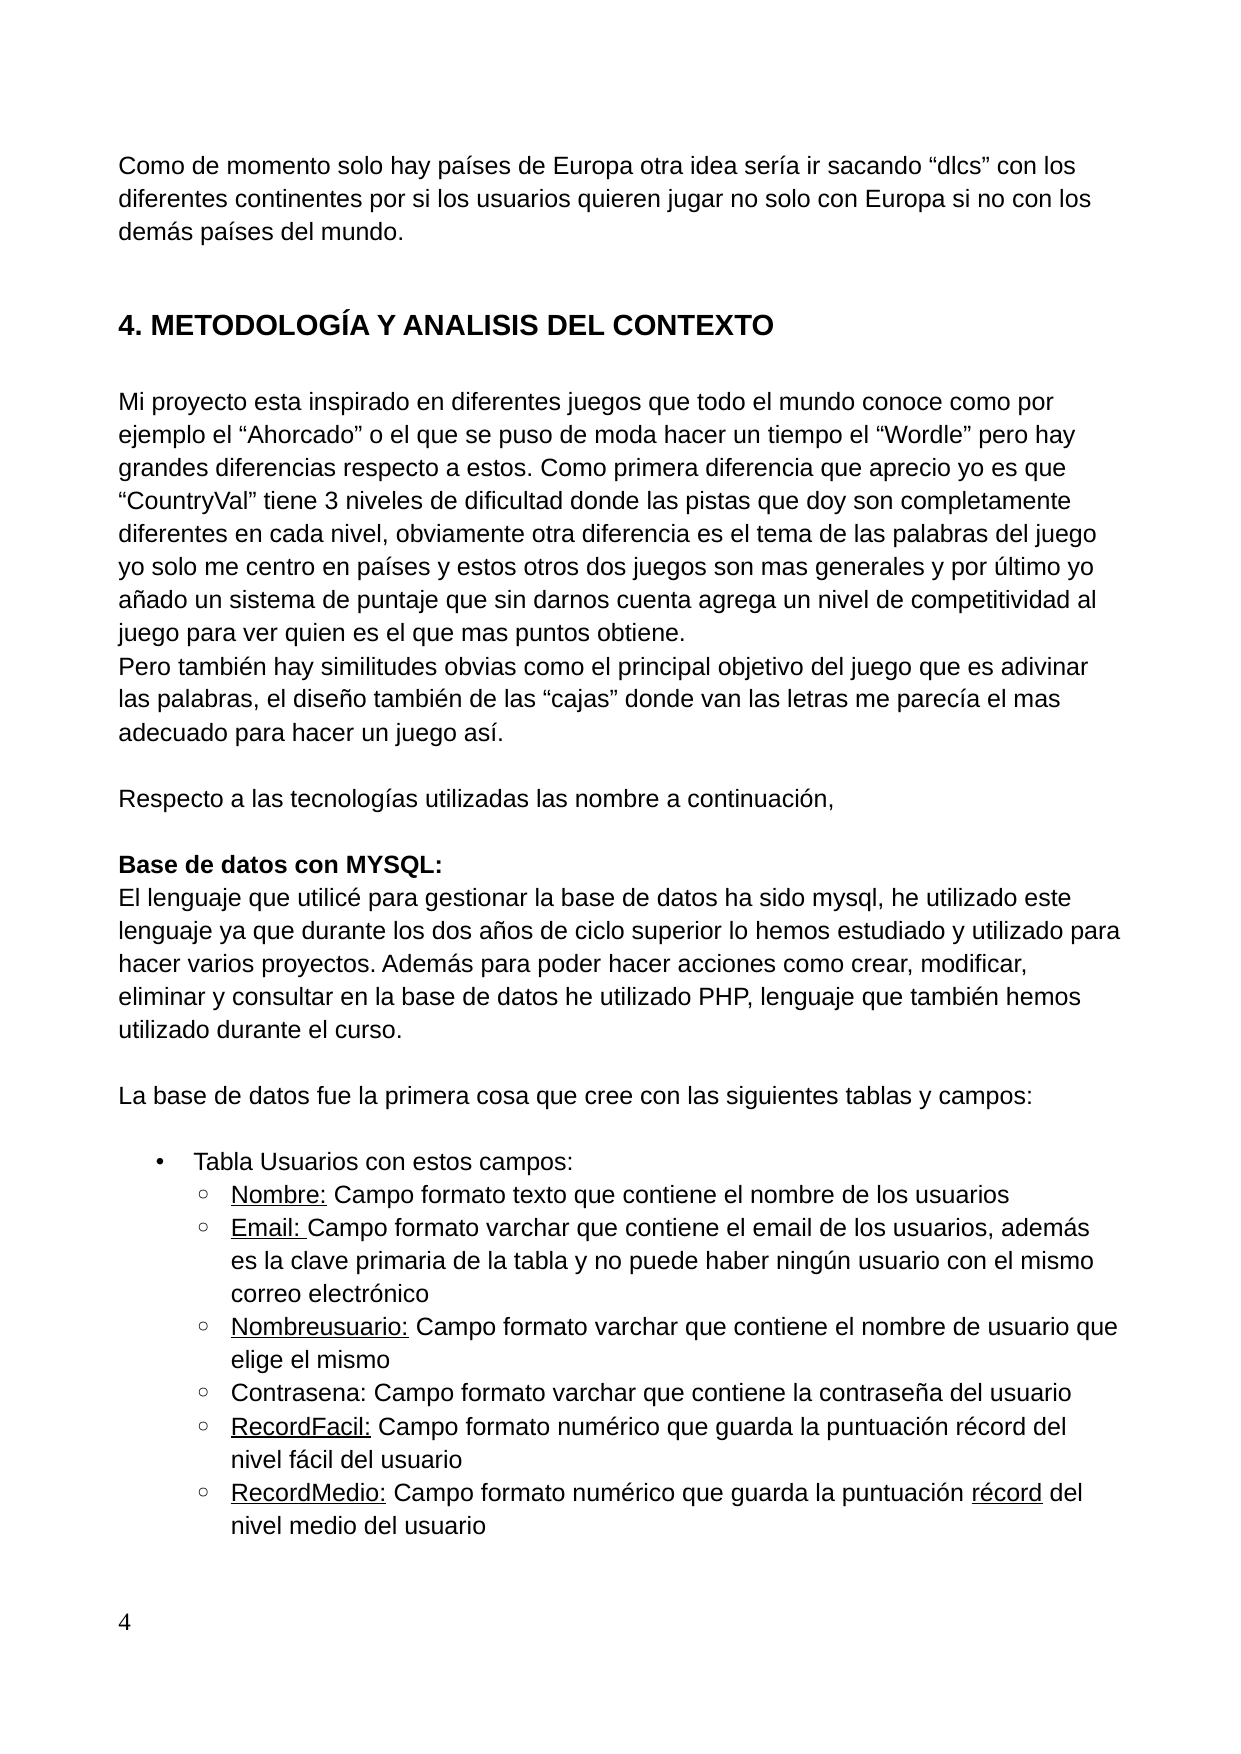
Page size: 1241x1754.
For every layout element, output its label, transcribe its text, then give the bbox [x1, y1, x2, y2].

text La base de datos fue la primera cosa que cree con las siguientes tablas y campos: [118, 1081, 1122, 1109]
subtitle 4. METODOLOGÍA Y ANALISIS DEL CONTEXTO [118, 308, 1122, 342]
list Nombre: Campo formato texto que contiene el nombre de los usuarios [193, 1180, 1122, 1209]
text El lenguaje que utilicé para gestionar la base de datos ha sido mysql, he utilizado este lenguaje ya que durante los dos años de ciclo superior lo hemos estudiado y utilizado para hacer varios proyectos. Además para poder hacer acciones como crear, modificar, eliminar y consultar en la base de datos he utilizado PHP, lenguaje que también hemos utilizado durante el curso. [118, 883, 1122, 1043]
text Mi proyecto esta inspirado en diferentes juegos que todo el mundo conoce como por ejemplo el “Ahorcado” o el que se puso de moda hacer un tiempo el “Wordle” pero hay grandes diferencias respecto a estos. Como primera diferencia que aprecio yo es que “CountryVal” tiene 3 niveles de dificultad donde las pistas que doy son completamente diferentes en cada nivel, obviamente otra diferencia es el tema de las palabras del juego yo solo me centro en países y estos otros dos juegos son mas generales y por último yo añado un sistema de puntaje que sin darnos cuenta agrega un nivel de competitividad al juego para ver quien es el que mas puntos obtiene. [118, 387, 1122, 647]
text Pero también hay similitudes obvias como el principal objetivo del juego que es adivinar las palabras, el diseño también de las “cajas” donde van las letras me parecía el mas adecuado para hacer un juego así. [118, 651, 1122, 746]
list RecordMedio: Campo formato numérico que guarda la puntuación récord del nivel medio del usuario [193, 1478, 1122, 1539]
list Contrasena: Campo formato varchar que contiene la contraseña del usuario [193, 1378, 1122, 1407]
text Base de datos con MYSQL: [118, 849, 1122, 878]
list Tabla Usuarios con estos campos: [156, 1147, 1122, 1176]
list Nombreusuario: Campo formato varchar que contiene el nombre de usuario que elige el mismo [193, 1312, 1122, 1374]
list Email: Campo formato varchar que contiene el email de los usuarios, además es la clave primaria de la tabla y no puede haber ningún usuario con el mismo correo electrónico [193, 1213, 1122, 1308]
text Como de momento solo hay países de Europa otra idea sería ir sacando “dlcs” con los diferentes continentes por si los usuarios quieren jugar no solo con Europa si no con los demás países del mundo. [118, 151, 1122, 246]
list RecordFacil: Campo formato numérico que guarda la puntuación récord del nivel fácil del usuario [193, 1411, 1122, 1473]
text Respecto a las tecnologías utilizadas las nombre a continuación, [118, 783, 1122, 812]
